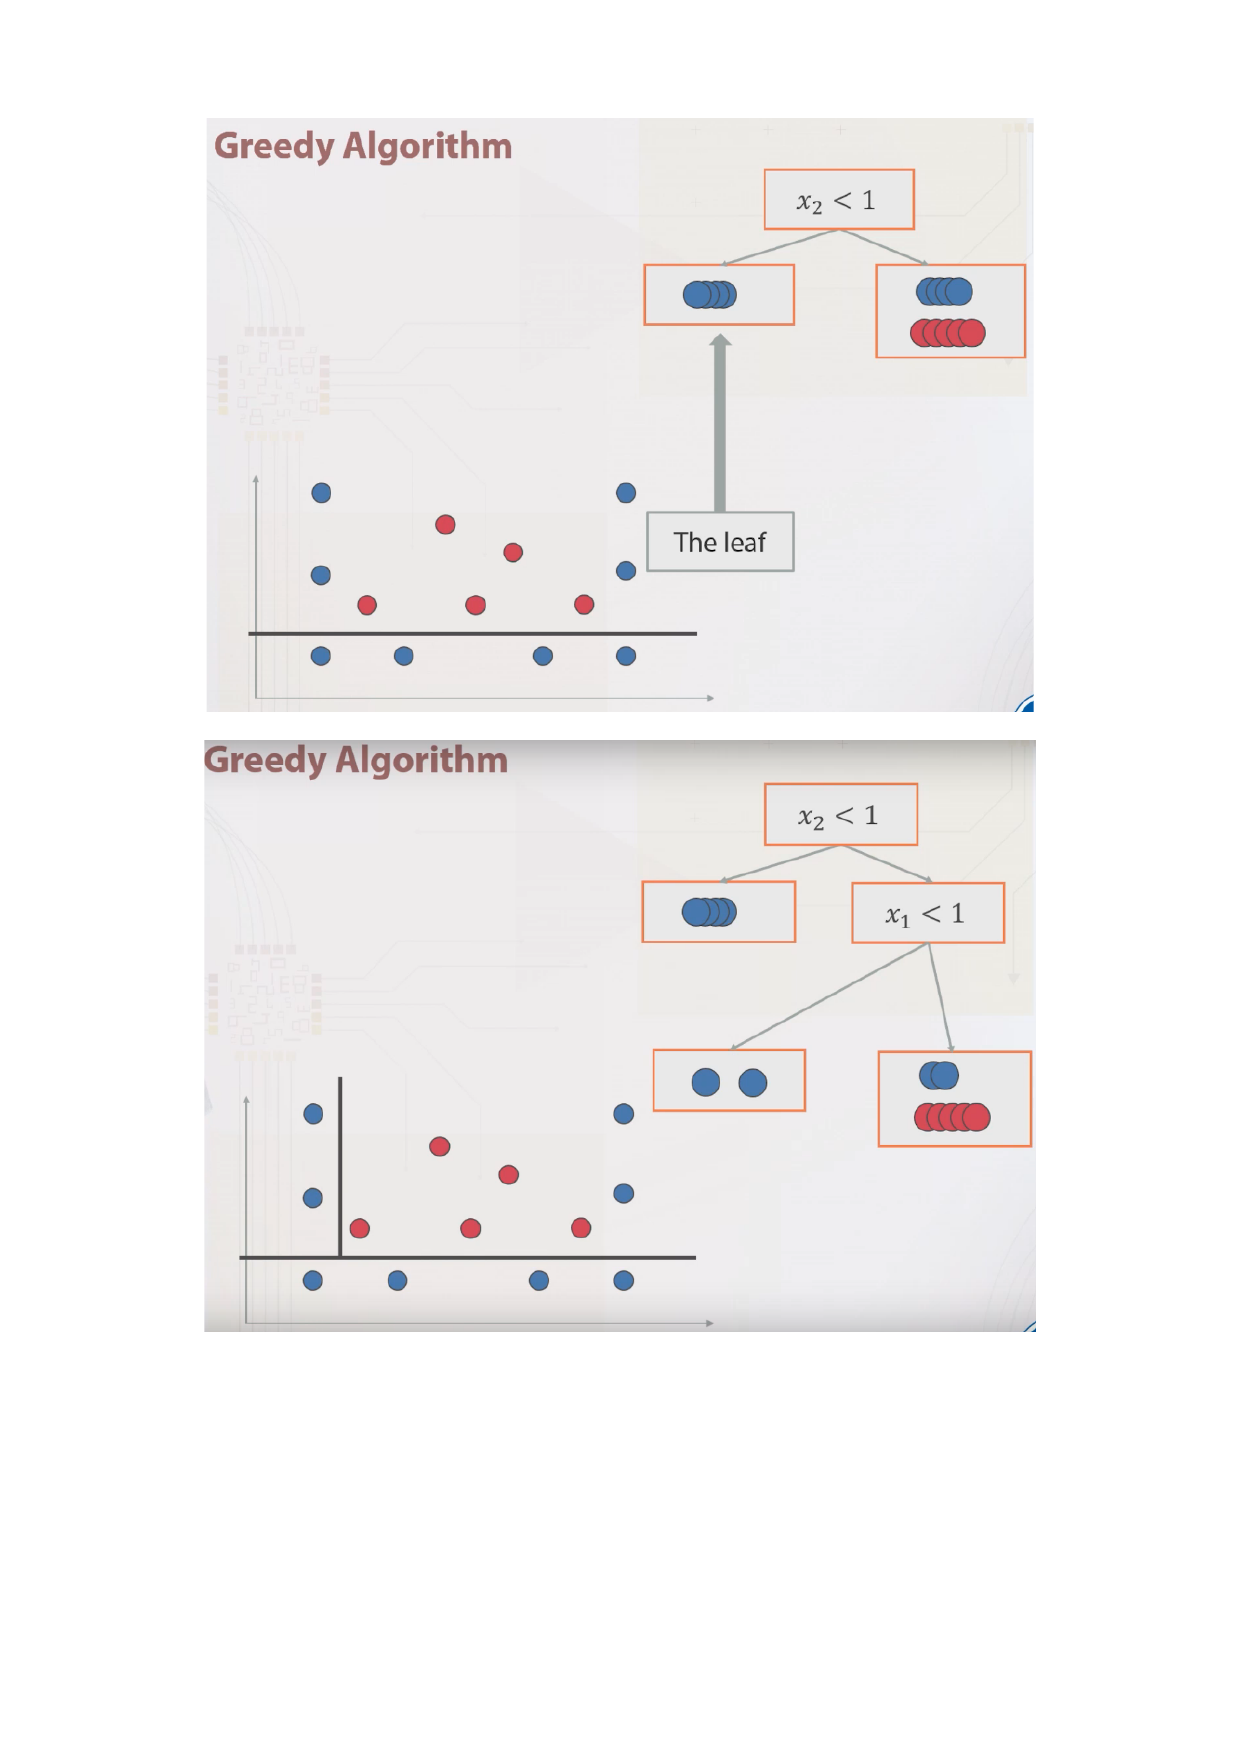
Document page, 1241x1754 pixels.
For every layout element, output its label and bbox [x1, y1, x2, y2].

picture [204, 740, 1036, 1332]
picture [206, 118, 1034, 712]
